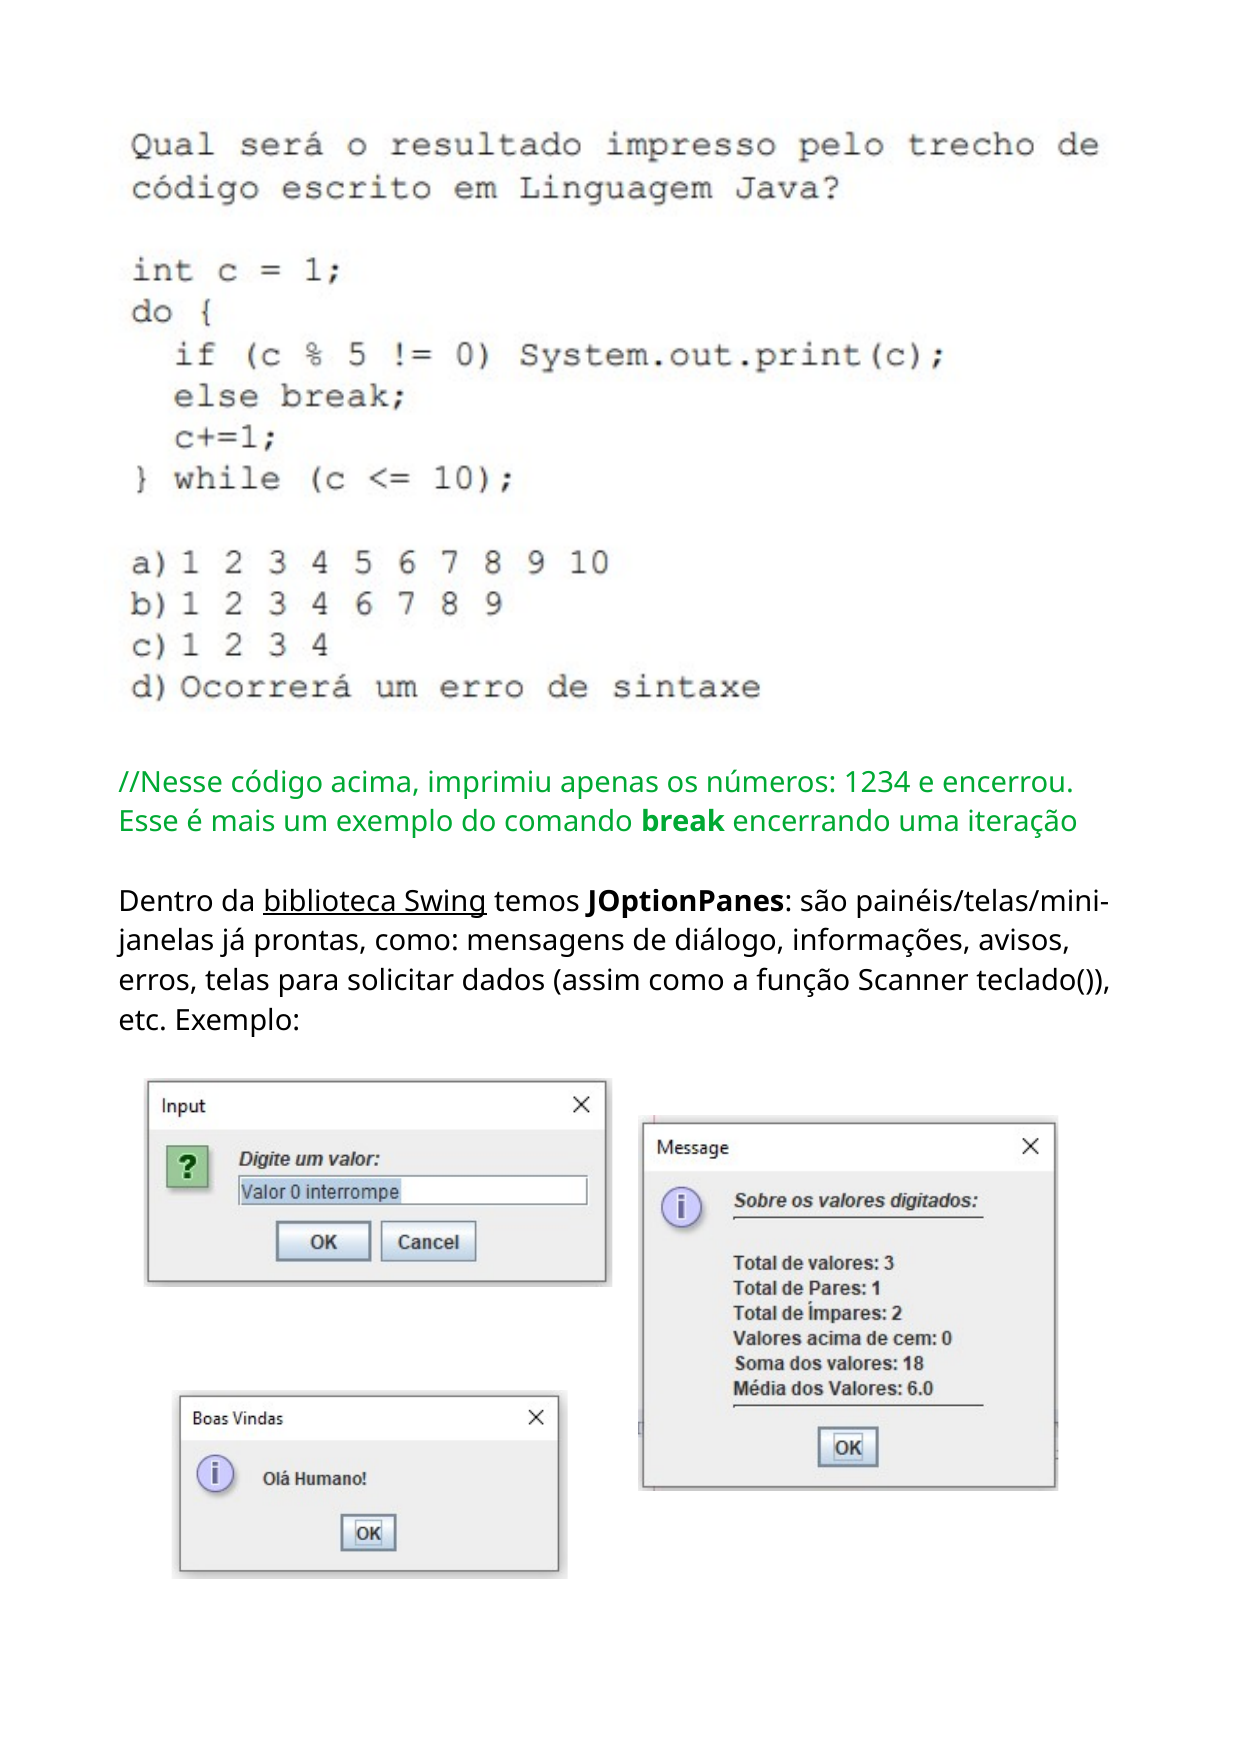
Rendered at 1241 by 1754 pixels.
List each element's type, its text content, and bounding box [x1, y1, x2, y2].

picture [171, 1390, 568, 1579]
picture [103, 118, 1137, 722]
picture [638, 1115, 1059, 1491]
text Dentro da biblioteca Swing temos JOptionPanes: são painéis/telas/mini-janelas já prontas, como: mensagens de diálogo, informações, avisos, erros, telas para solicitar dados (assim como a função Scanner teclado()), etc. Exemplo: [118, 880, 1122, 1039]
text //Nesse código acima, imprimiu apenas os números: 1234 e encerrou. [118, 761, 1122, 801]
text Esse é mais um exemplo do comando break encerrando uma iteração [118, 801, 1122, 840]
picture [143, 1078, 613, 1287]
